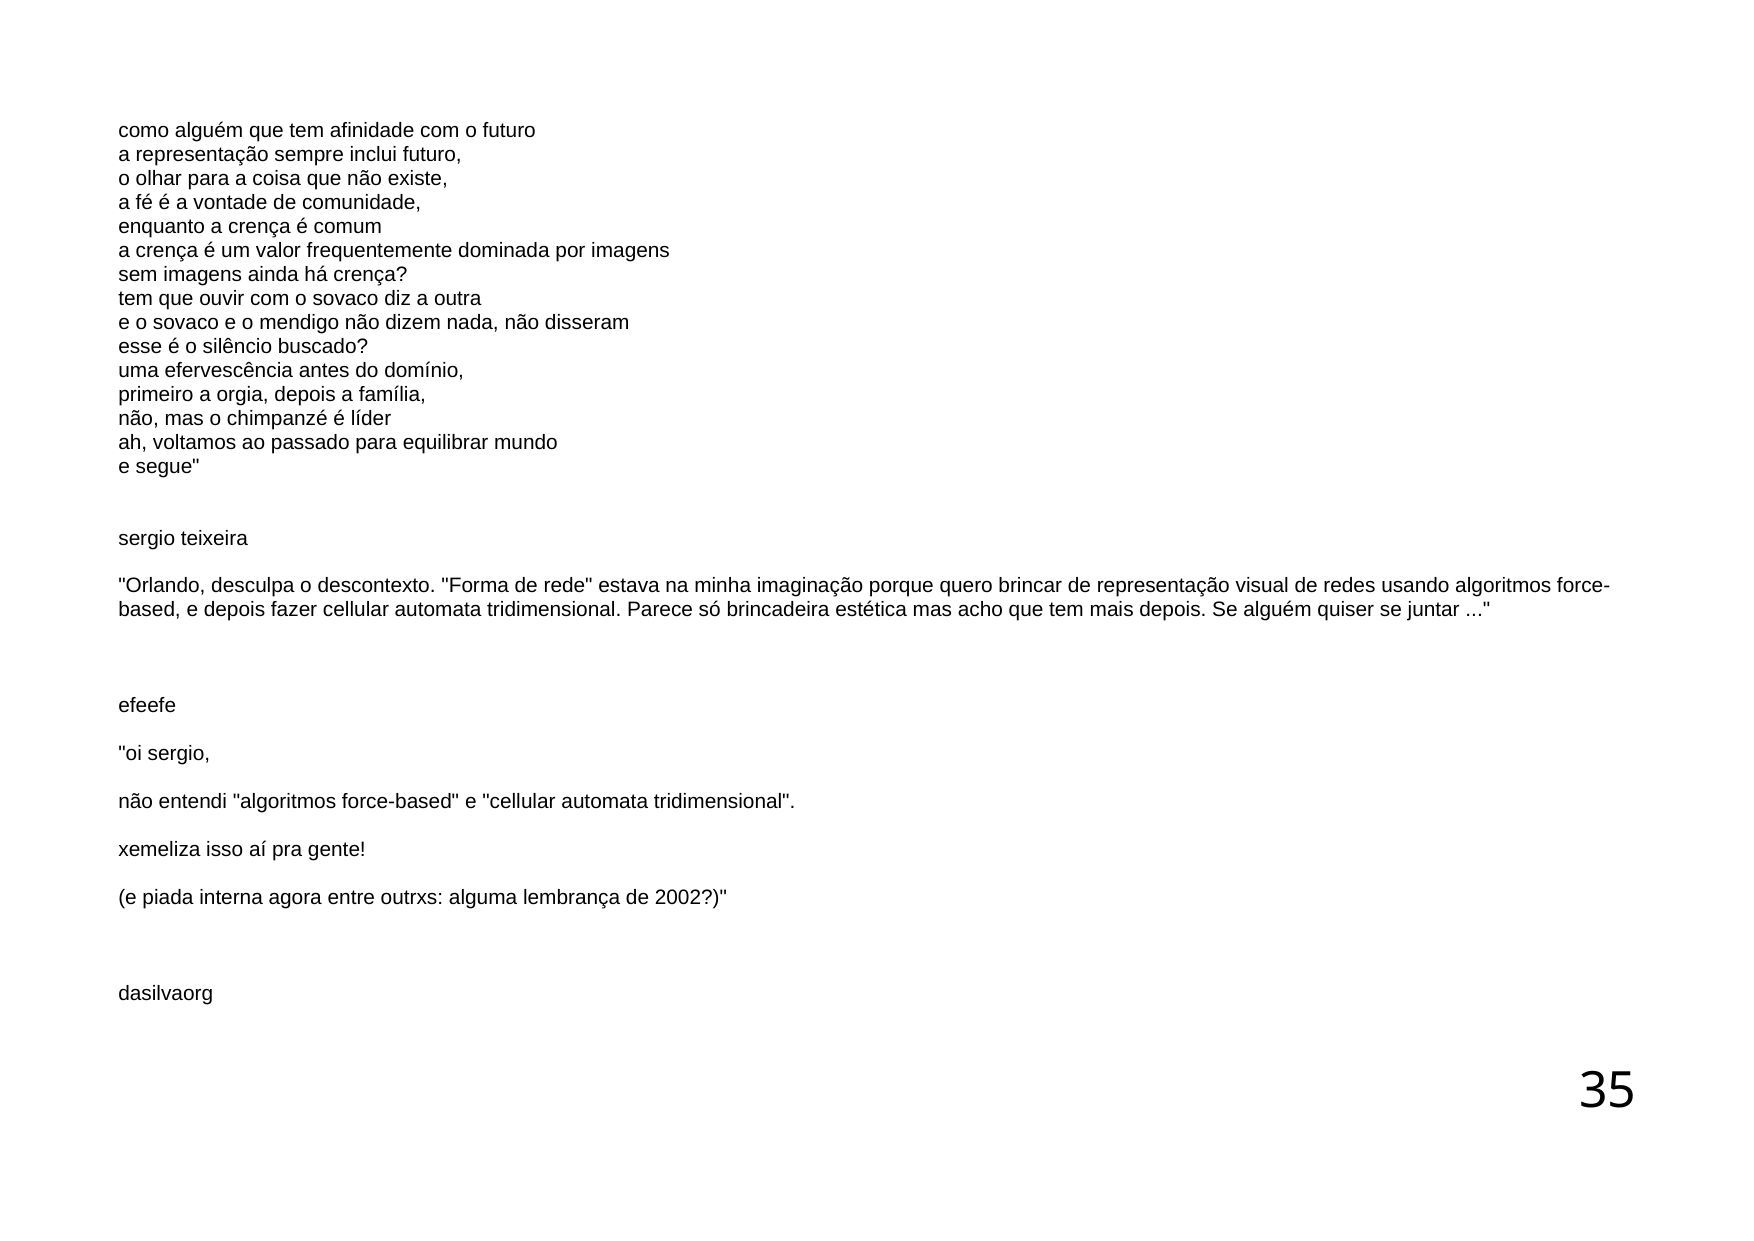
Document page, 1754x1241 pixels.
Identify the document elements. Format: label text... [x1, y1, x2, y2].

text e segue" [118, 453, 1636, 477]
text "oi sergio, [118, 741, 1636, 765]
text dasilvaorg [118, 981, 1636, 1004]
text primeiro a orgia, depois a família, [118, 382, 1636, 406]
text não, mas o chimpanzé é líder [118, 406, 1636, 429]
text efeefe [118, 693, 1636, 717]
text o olhar para a coisa que não existe, [118, 166, 1636, 190]
text e o sovaco e o mendigo não dizem nada, não disseram [118, 310, 1636, 334]
text ah, voltamos ao passado para equilibrar mundo [118, 429, 1636, 453]
text a representação sempre inclui futuro, [118, 142, 1636, 166]
text xemeliza isso aí pra gente! [118, 837, 1636, 861]
text sem imagens ainda há crença? [118, 262, 1636, 286]
text sergio teixeira [118, 525, 1636, 549]
text a fé é a vontade de comunidade, [118, 190, 1636, 214]
text tem que ouvir com o sovaco diz a outra [118, 286, 1636, 310]
text como alguém que tem afinidade com o futuro [118, 118, 1636, 142]
text uma efervescência antes do domínio, [118, 358, 1636, 382]
text (e piada interna agora entre outrxs: alguma lembrança de 2002?)" [118, 885, 1636, 909]
text a crença é um valor frequentemente dominada por imagens [118, 238, 1636, 262]
text "Orlando, desculpa o descontexto. "Forma de rede" estava na minha imaginação porque quero brincar de representação visual de redes usando algoritmos force-based, e depois fazer cellular automata tridimensional. Parece só brincadeira estética mas acho que tem mais depois. Se alguém quiser se juntar ..." [118, 573, 1636, 621]
text não entendi "algoritmos force-based" e "cellular automata tridimensional". [118, 789, 1636, 813]
text esse é o silêncio buscado? [118, 334, 1636, 358]
text enquanto a crença é comum [118, 214, 1636, 238]
